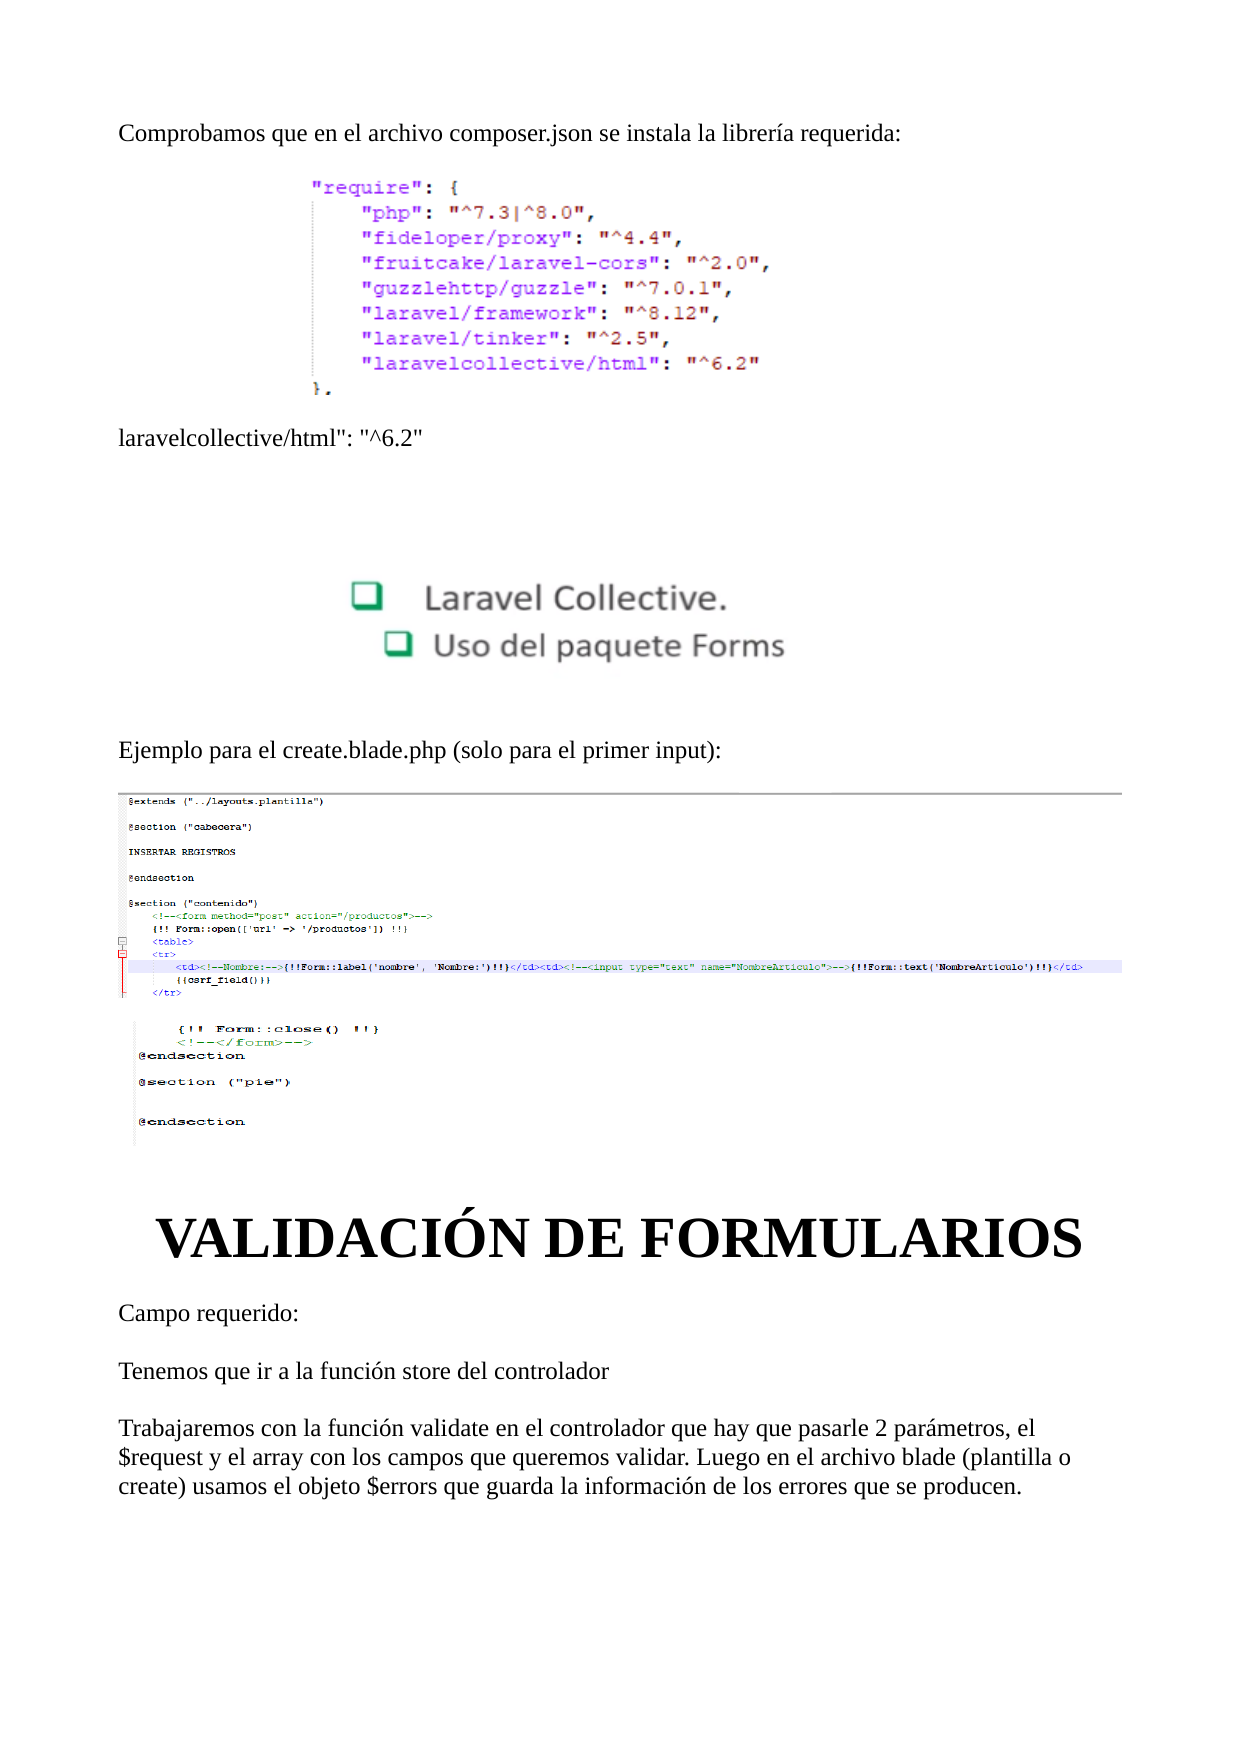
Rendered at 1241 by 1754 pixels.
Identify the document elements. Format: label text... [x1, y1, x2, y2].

picture [133, 1021, 452, 1146]
text Tenemos que ir a la función store del controlador [118, 1356, 1122, 1385]
picture [273, 175, 967, 395]
text Ejemplo para el create.blade.php (solo para el primer input): [118, 735, 1122, 764]
picture [338, 566, 902, 707]
text Campo requerido: [118, 1298, 1122, 1327]
picture [118, 792, 1122, 998]
text Comprobamos que en el archivo composer.json se instala la librería requerida: [118, 118, 1122, 147]
text VALIDACIÓN DE FORMULARIOS [118, 1203, 1122, 1270]
text laravelcollective/html": "^6.2" [118, 423, 1122, 452]
text Trabajaremos con la función validate en el controlador que hay que pasarle 2 parámetros, el $request y el array con los campos que queremos validar. Luego en el archivo blade (plantilla o create) usamos el objeto $errors que guarda la información de los errores que se producen. [118, 1413, 1122, 1500]
